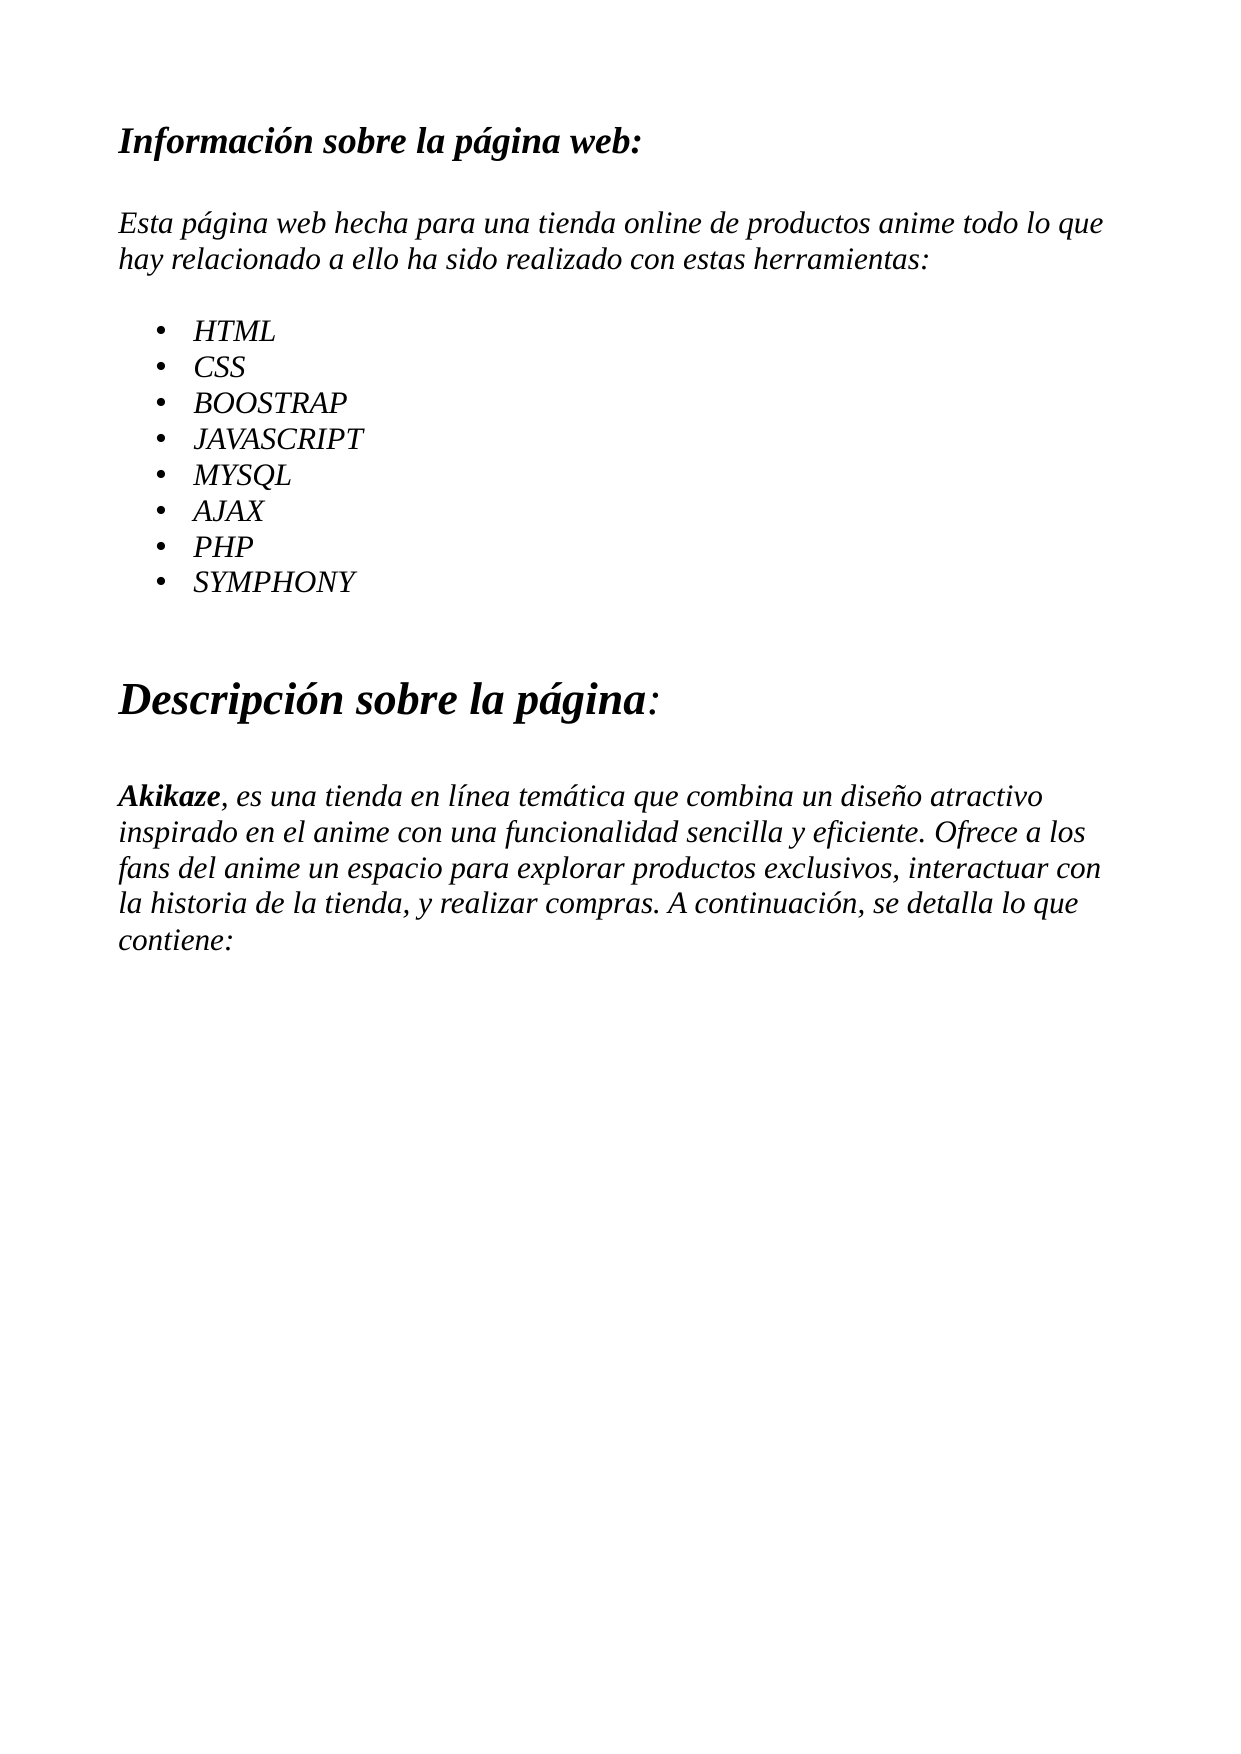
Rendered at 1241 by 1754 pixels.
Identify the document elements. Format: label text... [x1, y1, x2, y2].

list MYSQL [156, 456, 1122, 492]
text Akikaze, es una tienda en línea temática que combina un diseño atractivo inspirado en el anime con una funcionalidad sencilla y eficiente. Ofrece a los fans del anime un espacio para explorar productos exclusivos, interactuar con la historia de la tienda, y realizar compras. A continuación, se detalla lo que contiene: [118, 777, 1122, 957]
text Información sobre la página web: [118, 118, 1122, 161]
list PHP [156, 528, 1122, 564]
list HTML [156, 312, 1122, 348]
list CSS [156, 348, 1122, 384]
list BOOSTRAP [156, 384, 1122, 420]
list JAVASCRIPT [156, 420, 1122, 456]
text Descripción sobre la página: [118, 672, 1122, 724]
list AJAX [156, 492, 1122, 528]
text Esta página web hecha para una tienda online de productos anime todo lo que hay relacionado a ello ha sido realizado con estas herramientas: [118, 204, 1122, 276]
list SYMPHONY [156, 564, 1122, 600]
